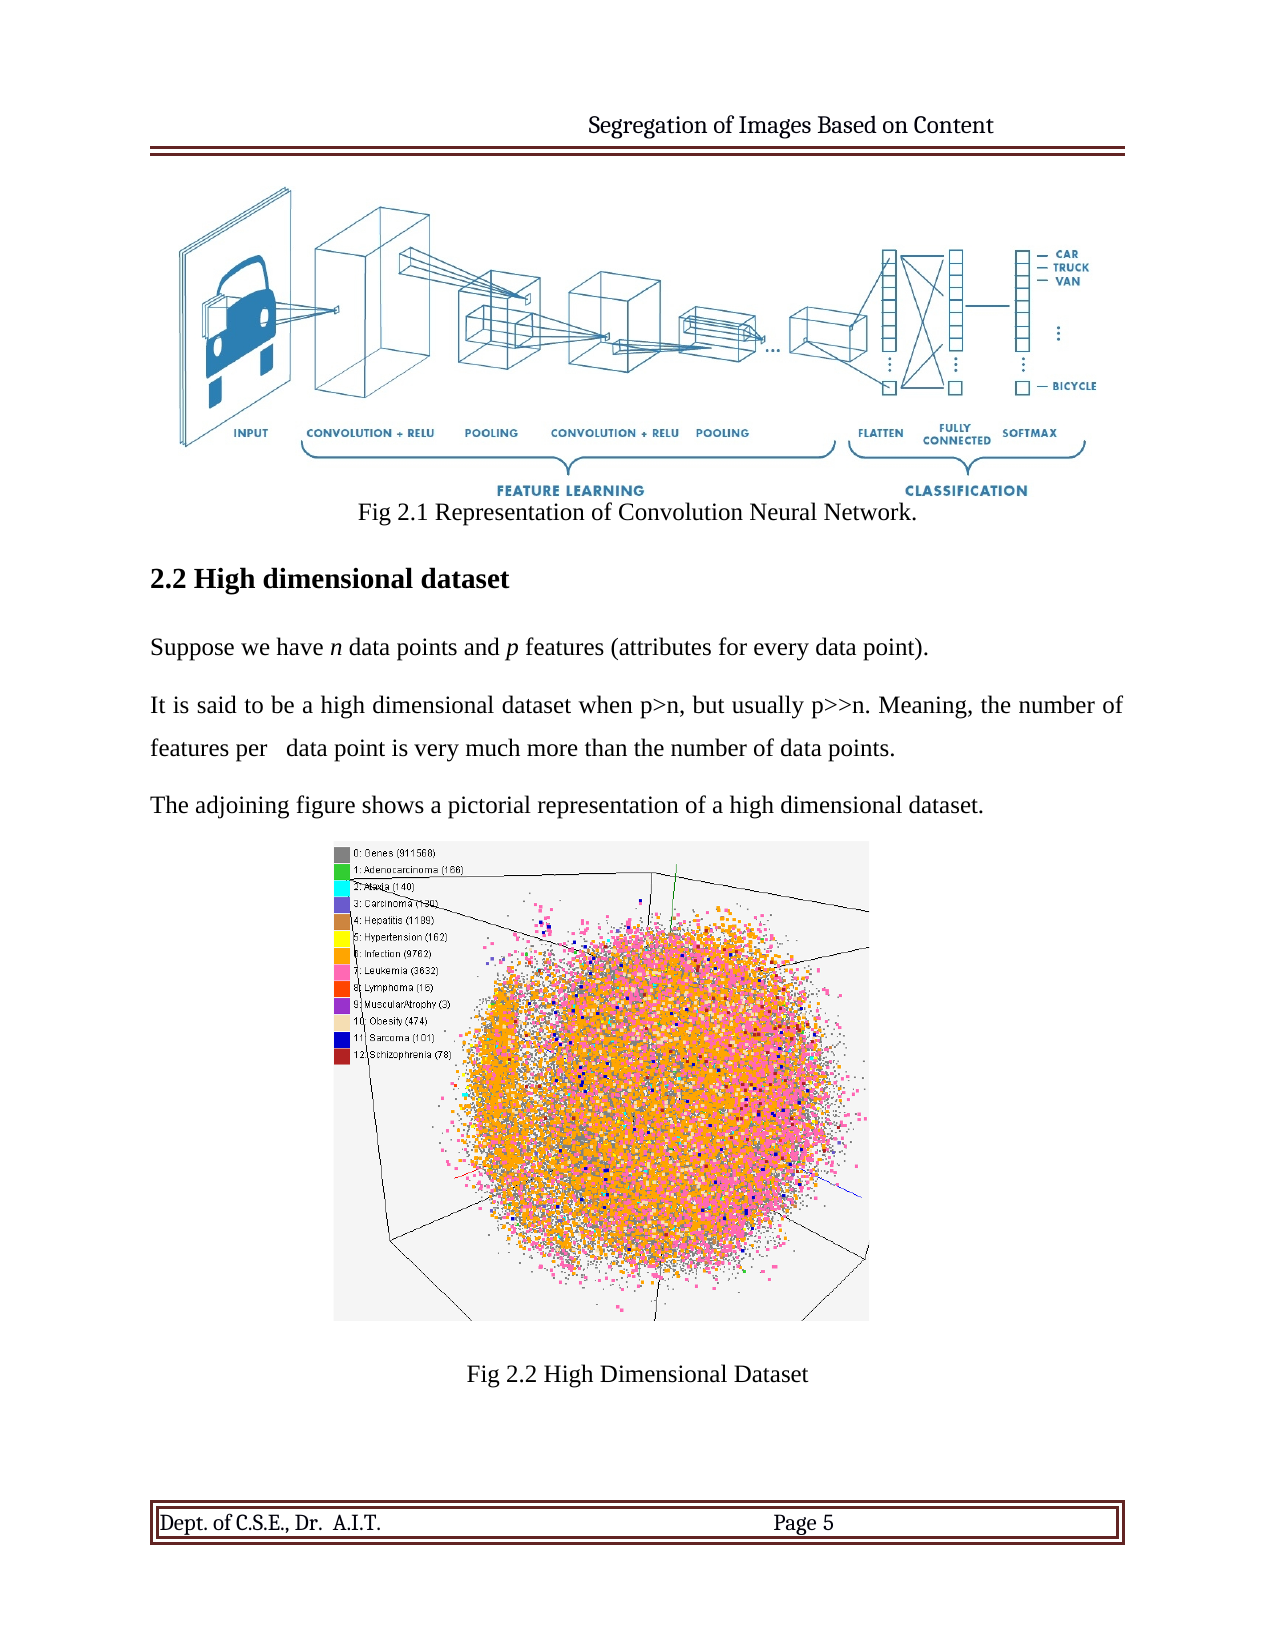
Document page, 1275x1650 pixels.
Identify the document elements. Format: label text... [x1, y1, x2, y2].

picture [333, 841, 870, 1321]
text 2.2 High dimensional dataset [150, 561, 1125, 594]
text Fig 2.1 Representation of Convolution Neural Network. [150, 186, 1125, 526]
text It is said to be a high dimensional dataset when p>n, but usually p>>n. Meaning, the number of features per data point is very much more than the number of data points. [150, 690, 1125, 762]
text The adjoining figure shows a pictorial representation of a high dimensional dataset. [150, 791, 1125, 819]
text Fig 2.2 High Dimensional Dataset [150, 1359, 1125, 1388]
text Suppose we have n data points and p features (attributes for every data point). [150, 632, 1125, 661]
picture [178, 186, 1097, 497]
